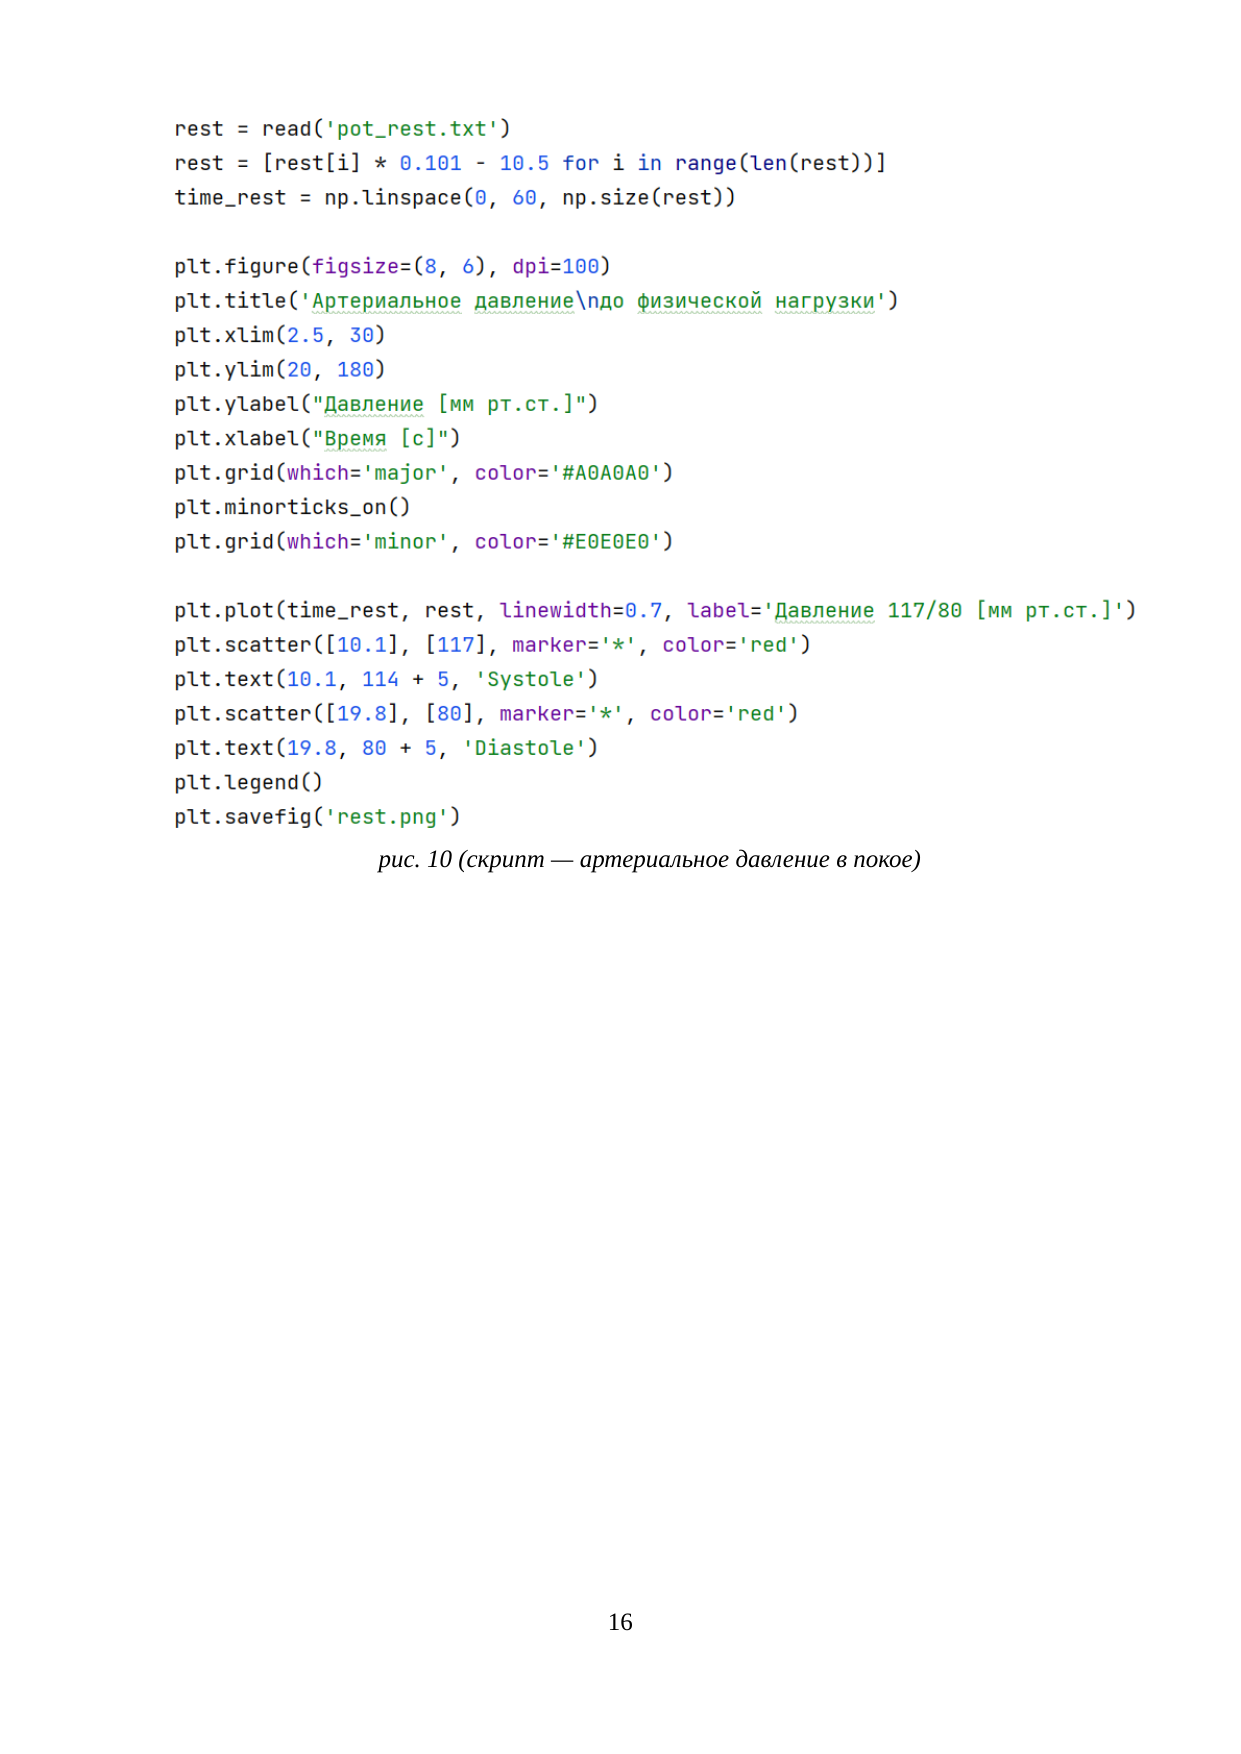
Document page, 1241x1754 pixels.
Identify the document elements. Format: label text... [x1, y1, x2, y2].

picture [172, 118, 1143, 830]
text рис. 10 (скрипт — артериальное давление в покое) [118, 118, 1122, 873]
